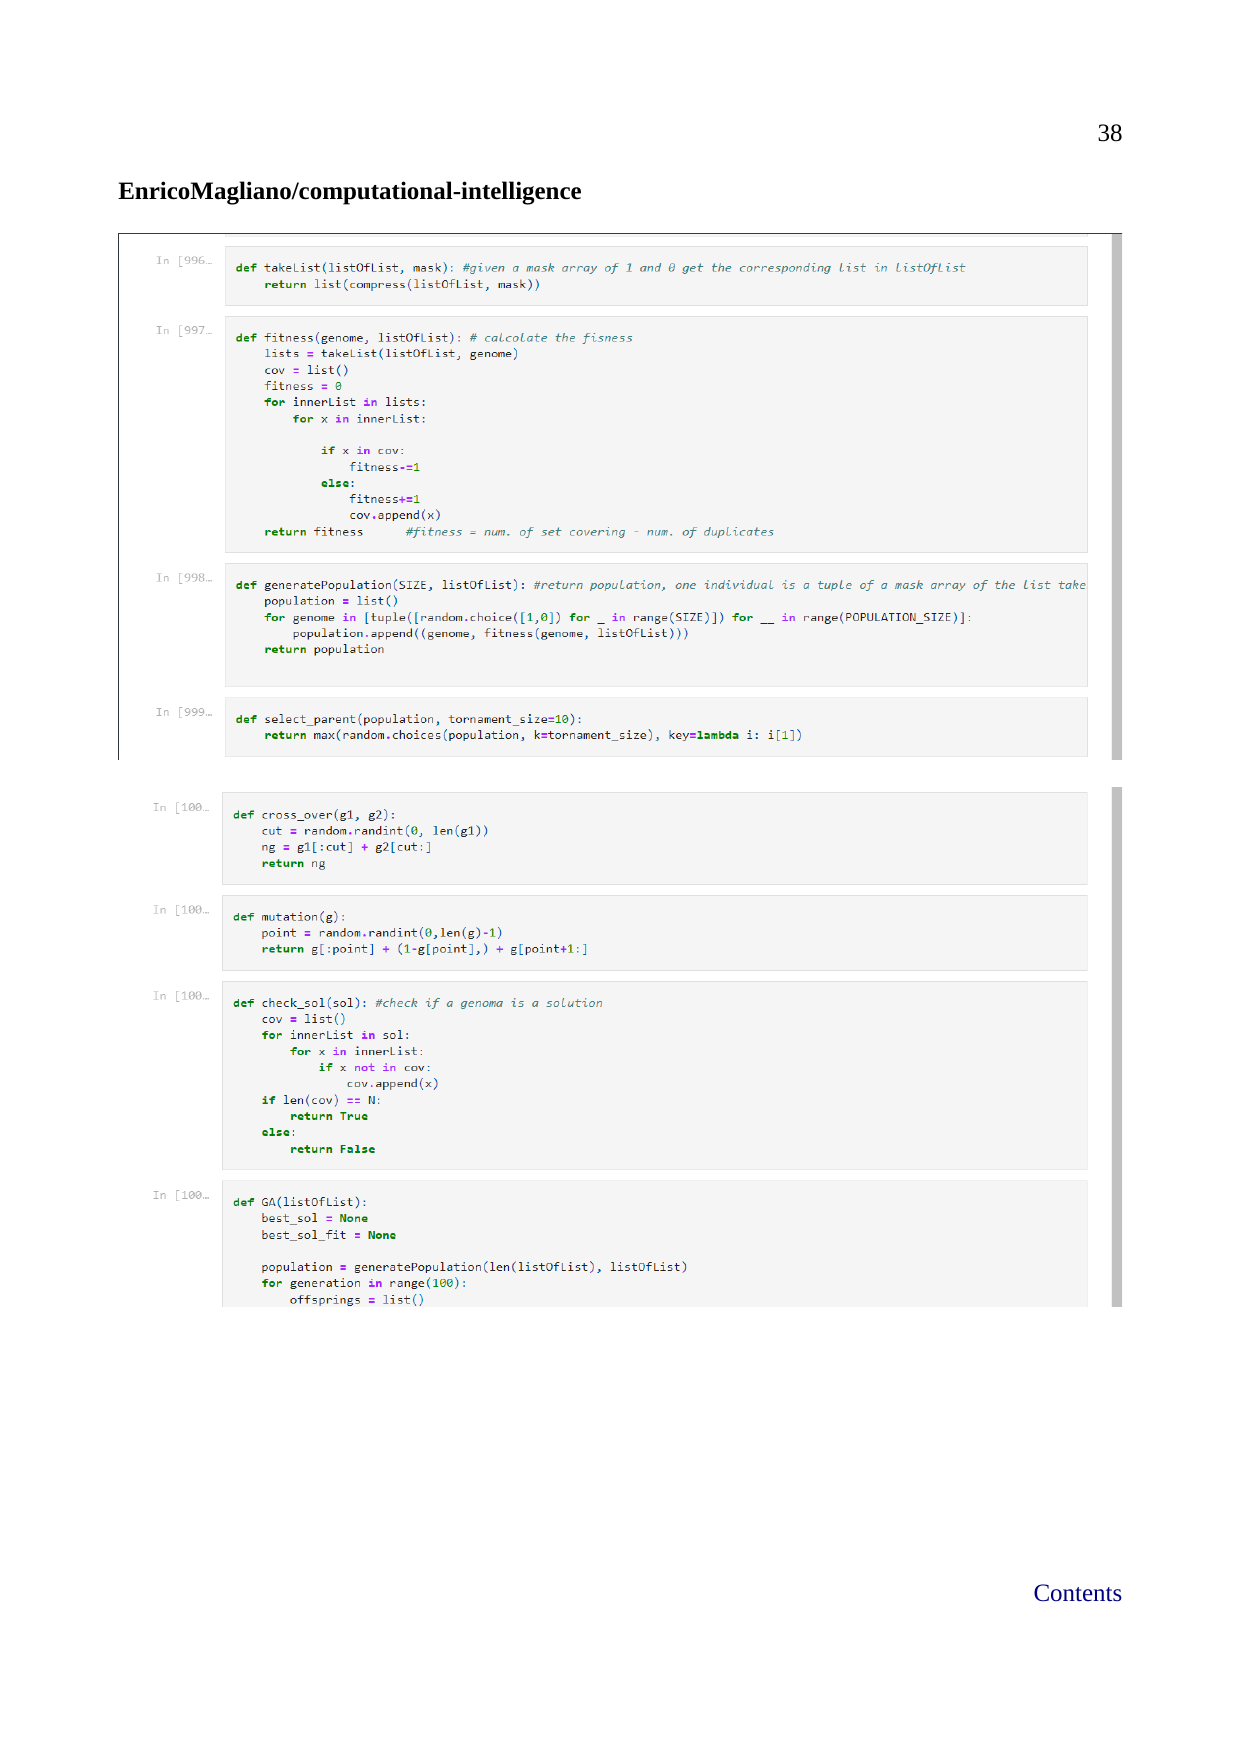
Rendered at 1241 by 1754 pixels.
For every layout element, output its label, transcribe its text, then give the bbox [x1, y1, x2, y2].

text EnricoMagliano/computational-intelligence [118, 176, 1122, 205]
picture [118, 233, 1123, 760]
picture [118, 787, 1123, 1307]
